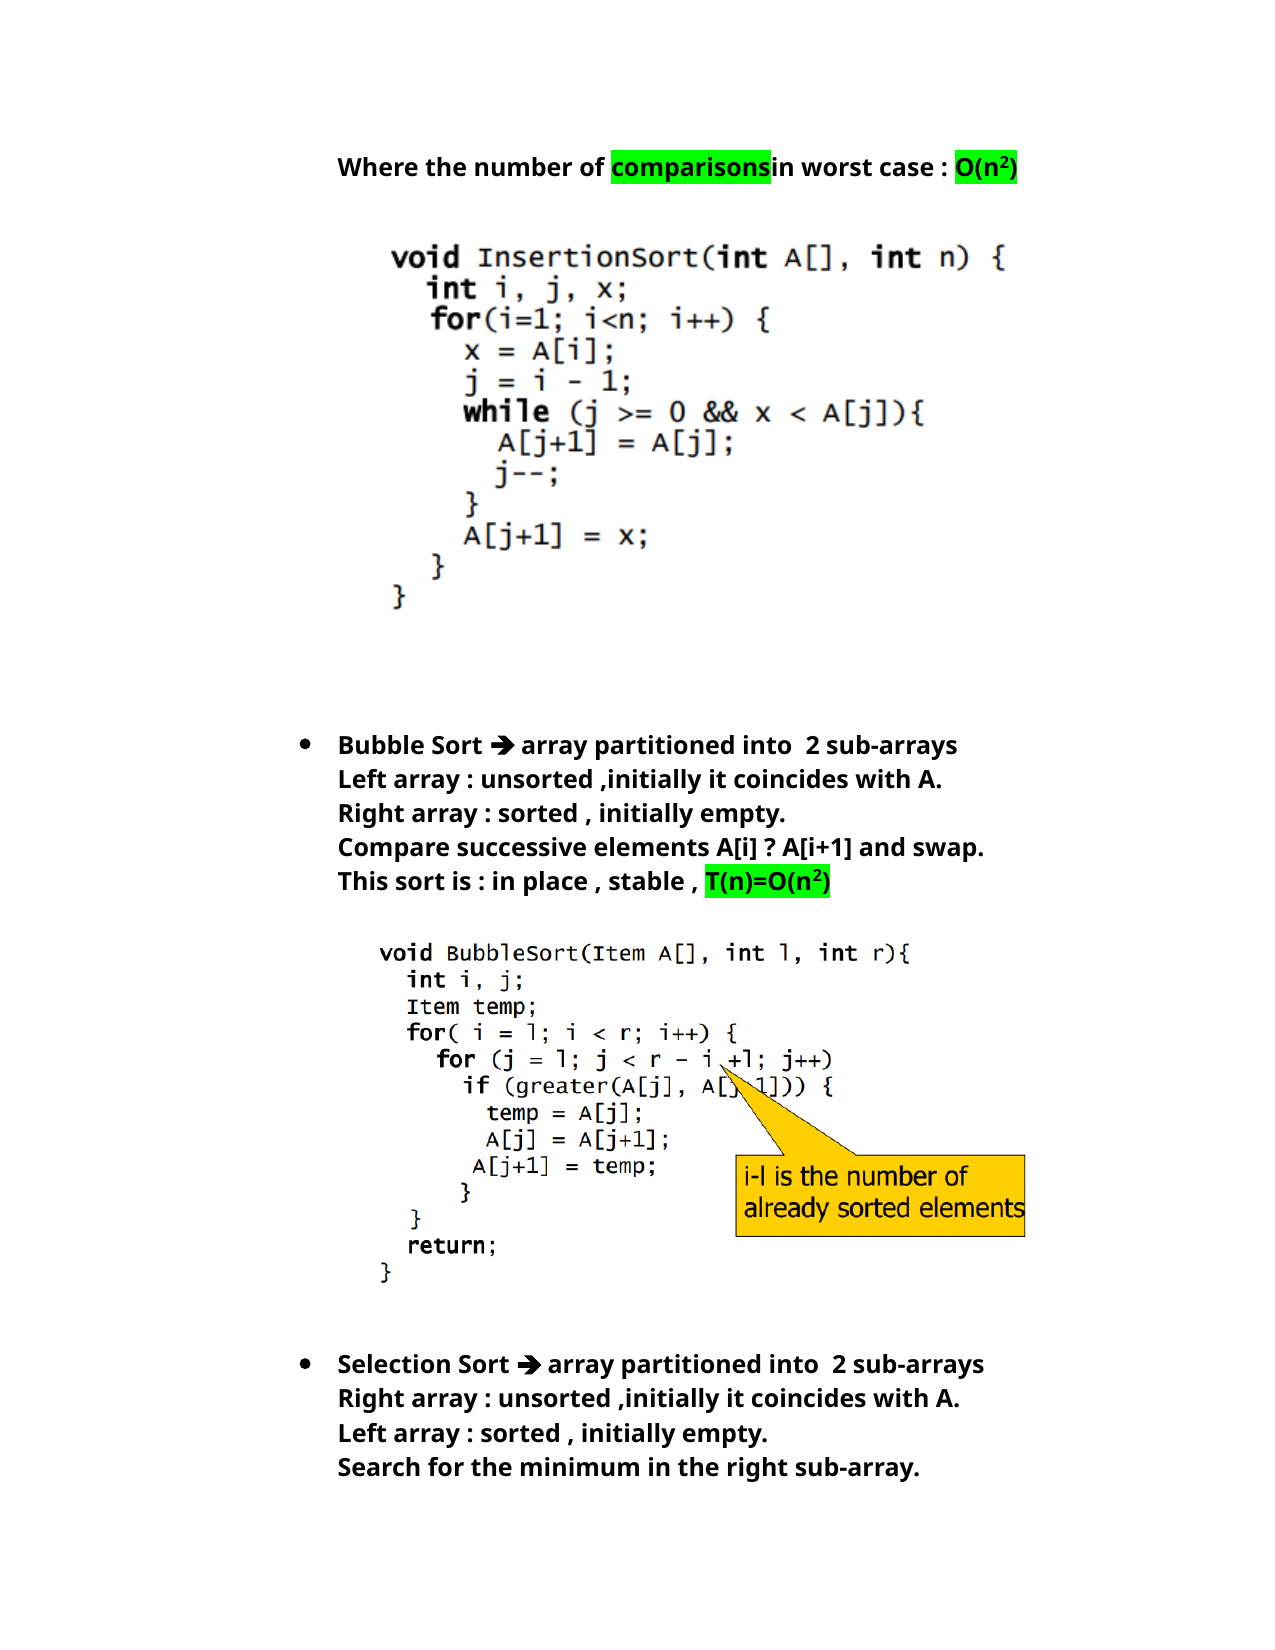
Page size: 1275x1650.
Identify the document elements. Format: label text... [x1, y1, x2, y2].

subtitle Where the number of comparisonsin worst case : O(n2) [337, 150, 1125, 184]
subtitle Selection Sort  array partitioned into 2 sub-arrays [300, 1347, 1125, 1381]
subtitle Bubble Sort  array partitioned into 2 sub-arrays [300, 727, 1125, 761]
subtitle Search for the minimum in the right sub-array. [337, 1449, 1125, 1483]
subtitle Compare successive elements A[i] ? A[i+1] and swap. [337, 829, 1125, 863]
subtitle Left array : unsorted ,initially it coincides with A. [337, 761, 1125, 795]
subtitle Right array : unsorted ,initially it coincides with A. [337, 1381, 1125, 1415]
subtitle This sort is : in place , stable , T(n)=O(n2) [337, 863, 1125, 898]
subtitle Right array : sorted , initially empty. [337, 795, 1125, 829]
subtitle Left array : sorted , initially empty. [337, 1415, 1125, 1449]
